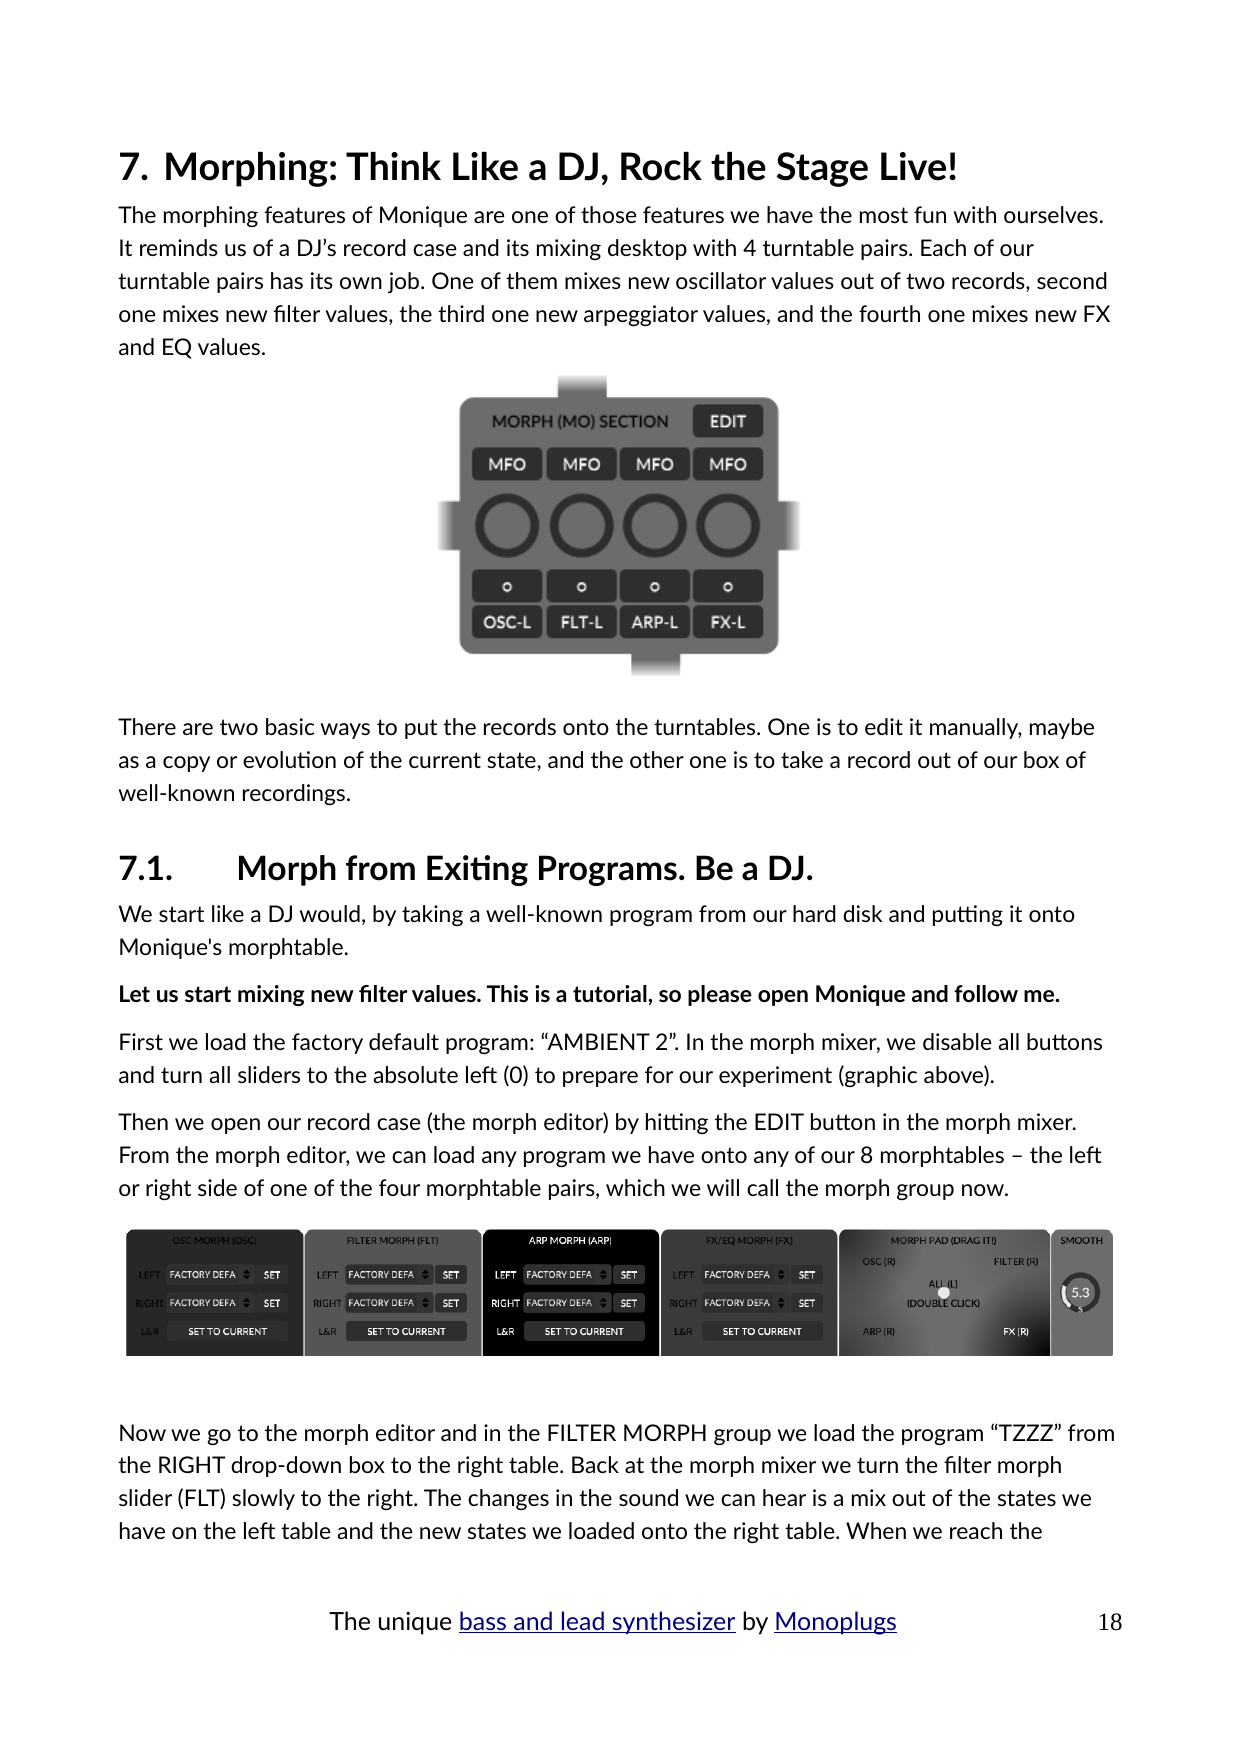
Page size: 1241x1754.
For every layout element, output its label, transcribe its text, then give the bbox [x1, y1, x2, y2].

text We start like a DJ would, by taking a well-known program from our hard disk and putting it onto Monique's morphtable. [118, 900, 1122, 960]
text The morphing features of Monique are one of those features we have the most fun with ourselves. It reminds us of a DJ’s record case and its mixing desktop with 4 turntable pairs. Each of our turntable pairs has its own job. One of them mixes new oscillator values out of two records, second one mixes new filter values, the third one new arpeggiator values, and the fourth one mixes new FX and EQ values. [118, 201, 1122, 360]
text Let us start mixing new filter values. This is a tutorial, so please open Monique and follow me. [118, 980, 1122, 1008]
text Now we go to the morph editor and in the FILTER MORPH group we load the program “TZZZ” from the RIGHT drop-down box to the right table. Back at the morph mixer we turn the filter morph slider (FLT) slowly to the right. The changes in the sound we can hear is a mix out of the states we have on the left table and the new states we loaded onto the right table. When we reach the [118, 1418, 1122, 1545]
picture [435, 373, 805, 680]
picture [118, 1221, 1123, 1366]
subtitle Morphing: Think Like a DJ, Rock the Stage Live! [118, 143, 1122, 189]
subtitle Morph from Exiting Programs. Be a DJ. [118, 847, 1122, 887]
text First we load the factory default program: “AMBIENT 2”. In the morph mixer, we disable all buttons and turn all sliders to the absolute left (0) to prepare for our experiment (graphic above). [118, 1028, 1122, 1088]
text There are two basic ways to put the records onto the turntables. One is to edit it manually, maybe as a copy or evolution of the current state, and the other one is to take a record out of our box of well-known recordings. [118, 713, 1122, 806]
text Then we open our record case (the morph editor) by hitting the EDIT button in the morph mixer. From the morph editor, we can load any program we have onto any of our 8 morphtables – the left or right side of one of the four morphtable pairs, which we will call the morph group now. [118, 1108, 1122, 1201]
